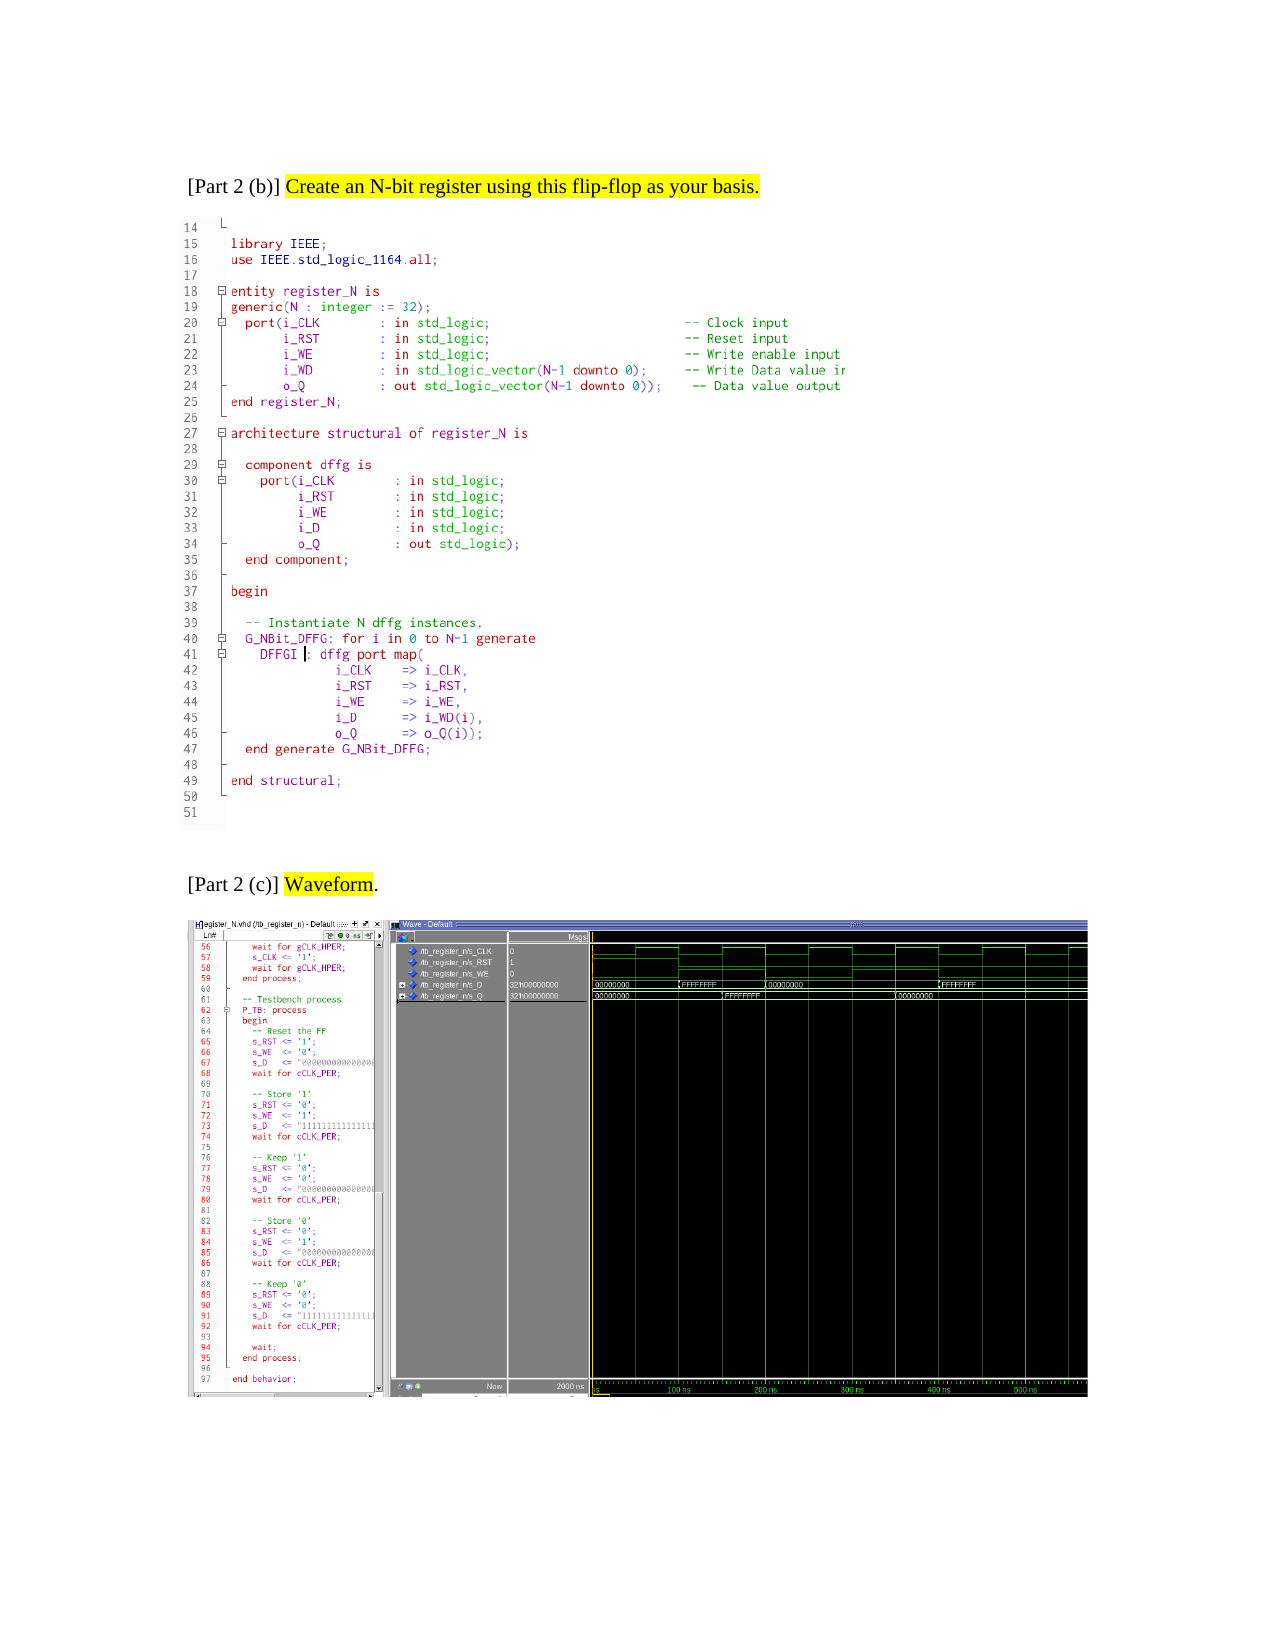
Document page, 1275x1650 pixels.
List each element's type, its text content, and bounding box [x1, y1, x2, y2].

picture [180, 218, 845, 831]
picture [187, 920, 1088, 1397]
text [Part 2 (b)] Create an N-bit register using this flip-flop as your basis. [187, 174, 1087, 198]
text [Part 2 (c)] Waveform. [187, 872, 1087, 896]
